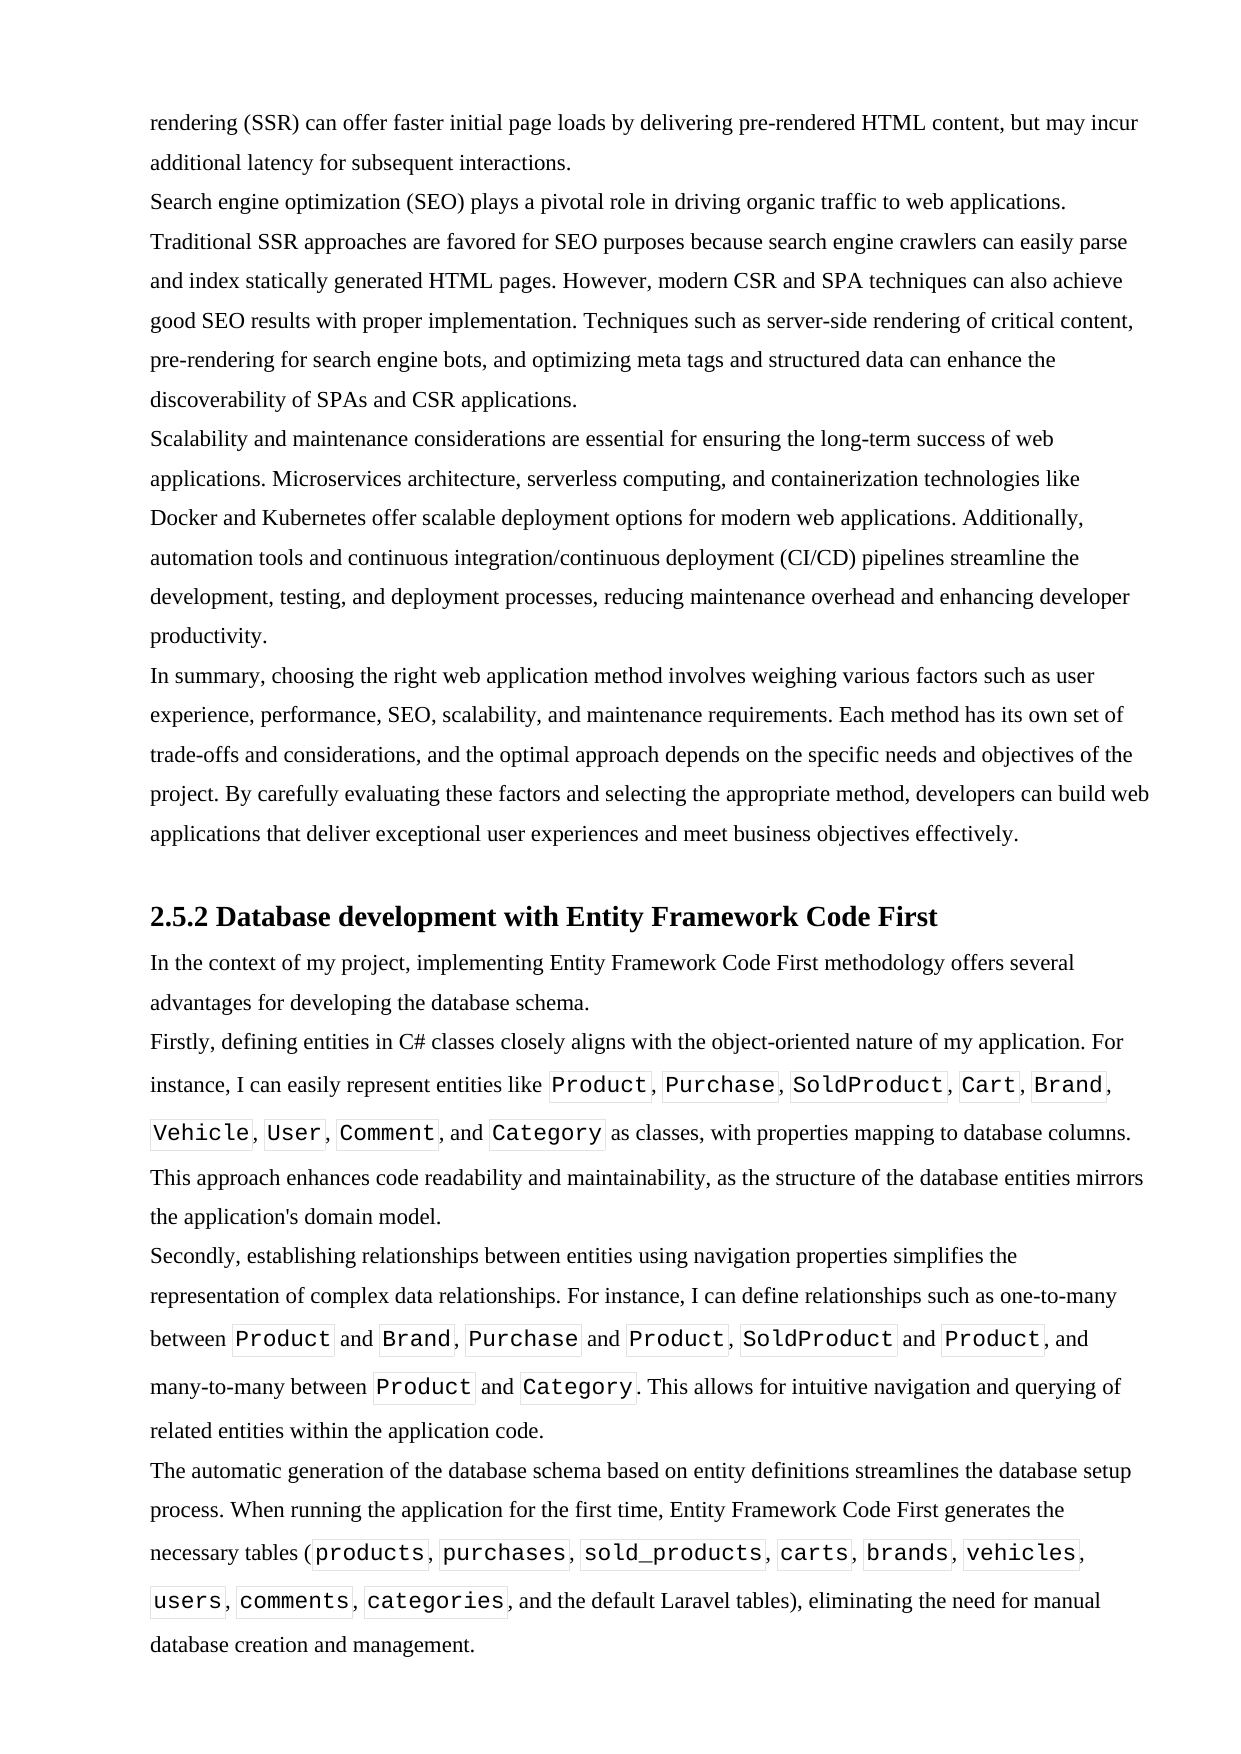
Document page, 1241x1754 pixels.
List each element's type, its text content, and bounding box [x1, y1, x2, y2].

text Secondly, establishing relationships between entities using navigation properties simplifies the representation of complex data relationships. For instance, I can define relationships such as one-to-many between Product and Brand, Purchase and Product, SoldProduct and Product, and many-to-many between Product and Category. This allows for intuitive navigation and querying of related entities within the application code. [150, 1242, 1152, 1444]
text Firstly, defining entities in C# classes closely aligns with the object-oriented nature of my application. For instance, I can easily represent entities like Product, Purchase, SoldProduct, Cart, Brand, Vehicle, User, Comment, and Category as classes, with properties mapping to database columns. This approach enhances code readability and maintainability, as the structure of the database entities mirrors the application's domain model. [150, 1028, 1152, 1229]
text Search engine optimization (SEO) plays a pivotal role in driving organic traffic to web applications. Traditional SSR approaches are favored for SEO purposes because search engine crawlers can easily parse and index statically generated HTML pages. However, modern CSR and SPA techniques can also achieve good SEO results with proper implementation. Techniques such as server-side rendering of critical content, pre-rendering for search engine bots, and optimizing meta tags and structured data can enhance the discoverability of SPAs and CSR applications. [150, 188, 1152, 412]
text rendering (SSR) can offer faster initial page loads by delivering pre-rendered HTML content, but may incur additional latency for subsequent interactions. [150, 109, 1152, 175]
text In summary, choosing the right web application method involves weighing various factors such as user experience, performance, SEO, scalability, and maintenance requirements. Each method has its own set of trade-offs and considerations, and the optimal approach depends on the specific needs and objectives of the project. By carefully evaluating these factors and selecting the appropriate method, developers can build web applications that deliver exceptional user experiences and meet business objectives effectively. [150, 662, 1152, 846]
text 2.5.2 Database development with Entity Framework Code First [150, 899, 1152, 932]
text The automatic generation of the database schema based on entity definitions streamlines the database setup process. When running the application for the first time, Entity Framework Code First generates the necessary tables (products, purchases, sold_products, carts, brands, vehicles, users, comments, categories, and the default Laravel tables), eliminating the need for manual database creation and management. [150, 1457, 1152, 1658]
text Scalability and maintenance considerations are essential for ensuring the long-term success of web applications. Microservices architecture, serverless computing, and containerization technologies like Docker and Kubernetes offer scalable deployment options for modern web applications. Additionally, automation tools and continuous integration/continuous deployment (CI/CD) pipelines streamline the development, testing, and deployment processes, reducing maintenance overhead and enhancing developer productivity. [150, 425, 1152, 649]
text In the context of my project, implementing Entity Framework Code First methodology offers several advantages for developing the database schema. [150, 949, 1152, 1015]
